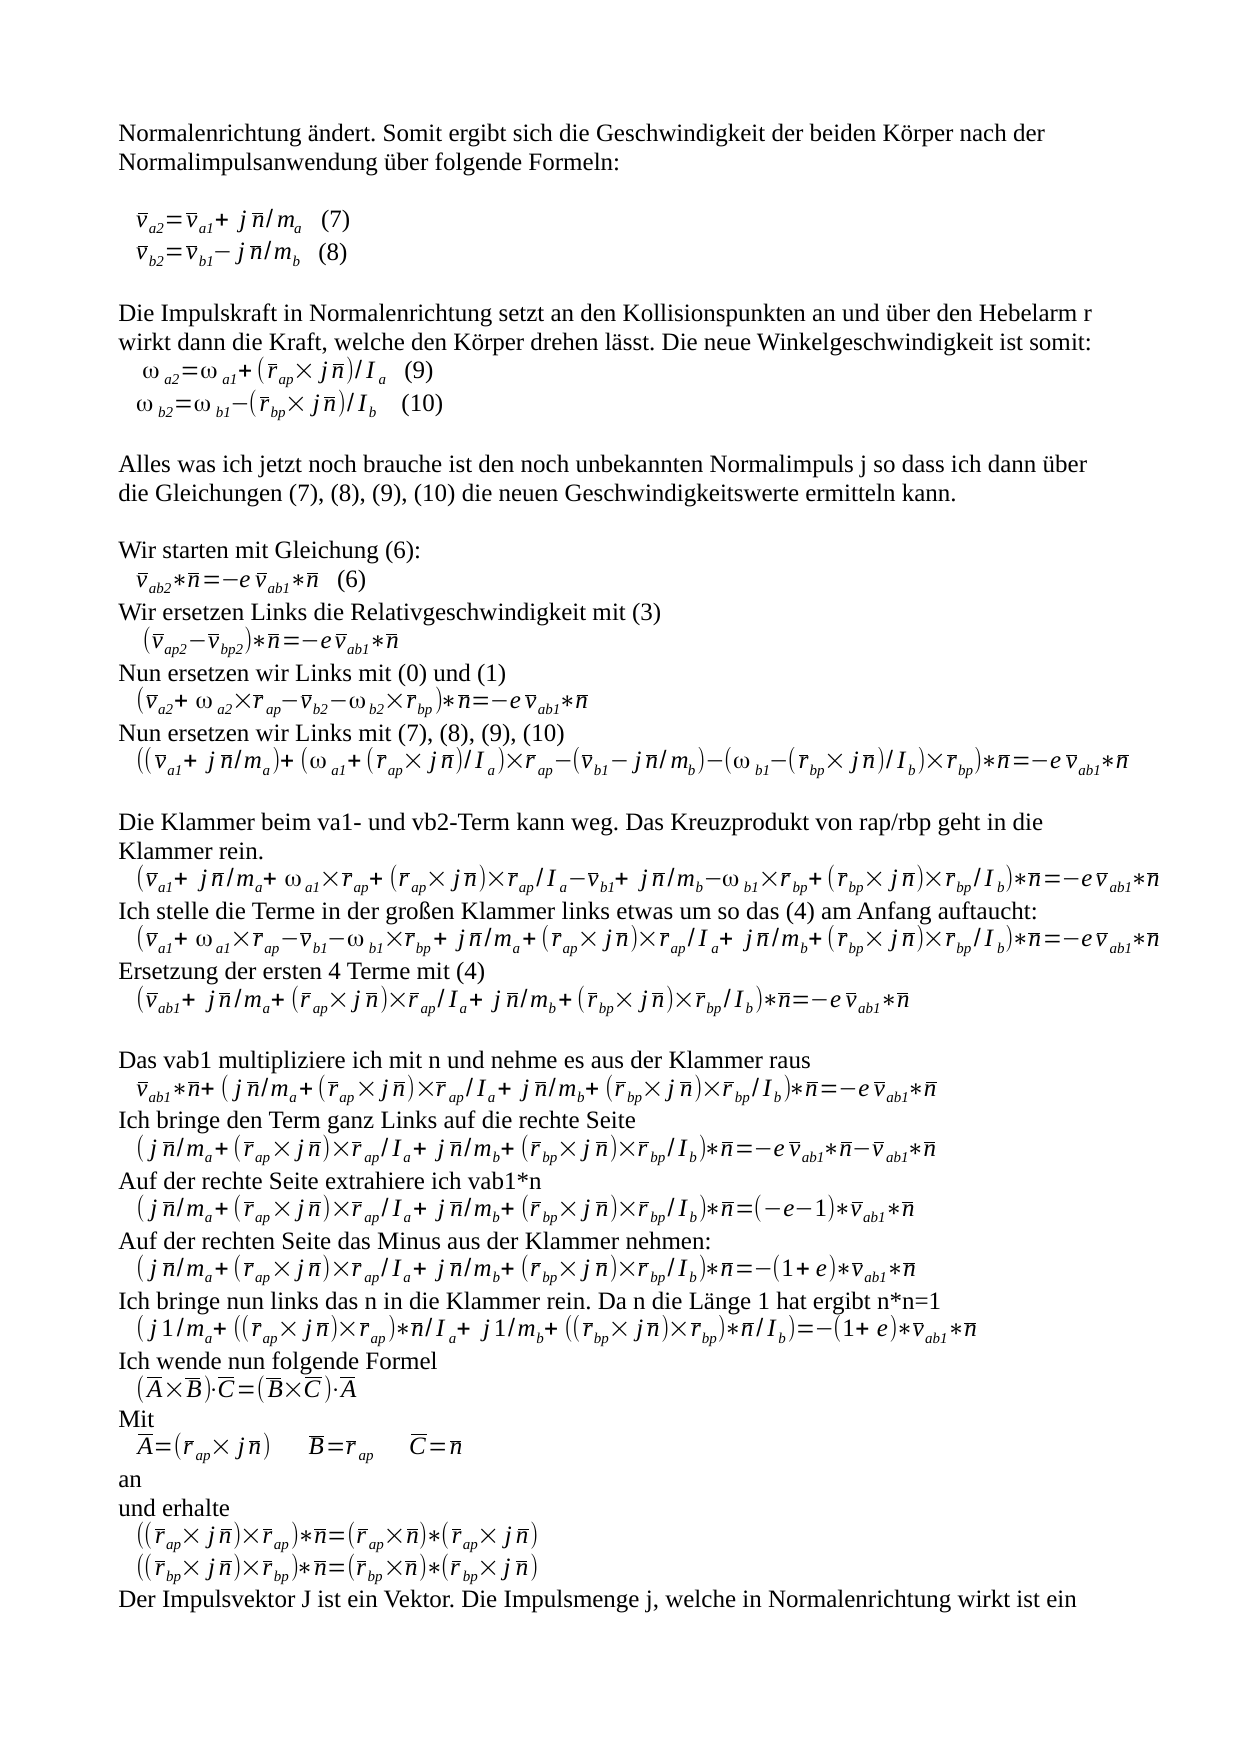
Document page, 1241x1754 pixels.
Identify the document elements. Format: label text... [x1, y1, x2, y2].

text (9) [118, 356, 1122, 388]
text Dieser Impuls J sorgt dafür, dass der Würfel am Tisch abprallt. Wenn ich den Vektor J mit der Normale n über das Dot-Produkt multipliziere, erhalte ich mit die Impulsmenge in Normalenrichtung. Groß J ist ein Vektor, klein j ist eine skalare Zahl. Wenn der Normalimpuls auf den Würfel nach oben wirkt, dann ändert sich die Würfelgeschwindigkeit laut der p=m*v-Formel um den v-Wert. Wenn ich den Normalimpuls durch die Masse vom Würfel dividiere, dann sehe ich, um welchen Geschwindigkeitswert der Würfel sich ändert. Das gleiche gilt für den Tisch. Der Normalimpuls ist gleichgroß aber mit unterschiedlichen Vorzeichen und durch die Division mit der Masse erhalte ich den Wert, um den sich die Geschwindigkeiten der Körper in Normalenrichtung ändert. Somit ergibt sich die Geschwindigkeit der beiden Körper nach der Normalimpulsanwendung über folgende Formeln: [118, 118, 1122, 176]
text Ich stelle die Terme in der großen Klammer links etwas um so das (4) am Anfang auftaucht: [118, 896, 1122, 925]
text Der Impulsvektor J ist ein Vektor. Die Impulsmenge j, welche in Normalenrichtung wirkt ist ein [118, 1584, 1122, 1613]
text (7) [118, 204, 1122, 237]
text (8) [118, 237, 1122, 269]
text Nun ersetzen wir Links mit (0) und (1) [118, 658, 1122, 687]
text an [118, 1464, 1122, 1493]
text Das vab1 multipliziere ich mit n und nehme es aus der Klammer raus [118, 1045, 1122, 1074]
text (6) [118, 564, 1122, 597]
text Mit [118, 1404, 1122, 1433]
text Die Klammer beim va1- und vb2-Term kann weg. Das Kreuzprodukt von rap/rbp geht in die Klammer rein. [118, 807, 1122, 865]
text Nun ersetzen wir Links mit (7), (8), (9), (10) [118, 718, 1122, 747]
text Ich bringe den Term ganz Links auf die rechte Seite [118, 1106, 1122, 1134]
text Die Impulskraft in Normalenrichtung setzt an den Kollisionspunkten an und über den Hebelarm r wirkt dann die Kraft, welche den Körper drehen lässt. Die neue Winkelgeschwindigkeit ist somit: [118, 298, 1122, 356]
text Auf der rechten Seite das Minus aus der Klammer nehmen: [118, 1226, 1122, 1255]
text Ersetzung der ersten 4 Terme mit (4) [118, 925, 1122, 985]
text und erhalte [118, 1493, 1122, 1522]
text Wir starten mit Gleichung (6): [118, 536, 1122, 564]
text (10) [118, 388, 1122, 421]
text Auf der rechte Seite extrahiere ich vab1*n [118, 1166, 1122, 1194]
text Wir ersetzen Links die Relativgeschwindigkeit mit (3) [118, 597, 1122, 626]
text Ich bringe nun links das n in die Klammer rein. Da n die Länge 1 hat ergibt n*n=1 [118, 1286, 1122, 1315]
text Ich wende nun folgende Formel [118, 1346, 1122, 1375]
text Alles was ich jetzt noch brauche ist den noch unbekannten Normalimpuls j so dass ich dann über die Gleichungen (7), (8), (9), (10) die neuen Geschwindigkeitswerte ermitteln kann. [118, 449, 1122, 507]
